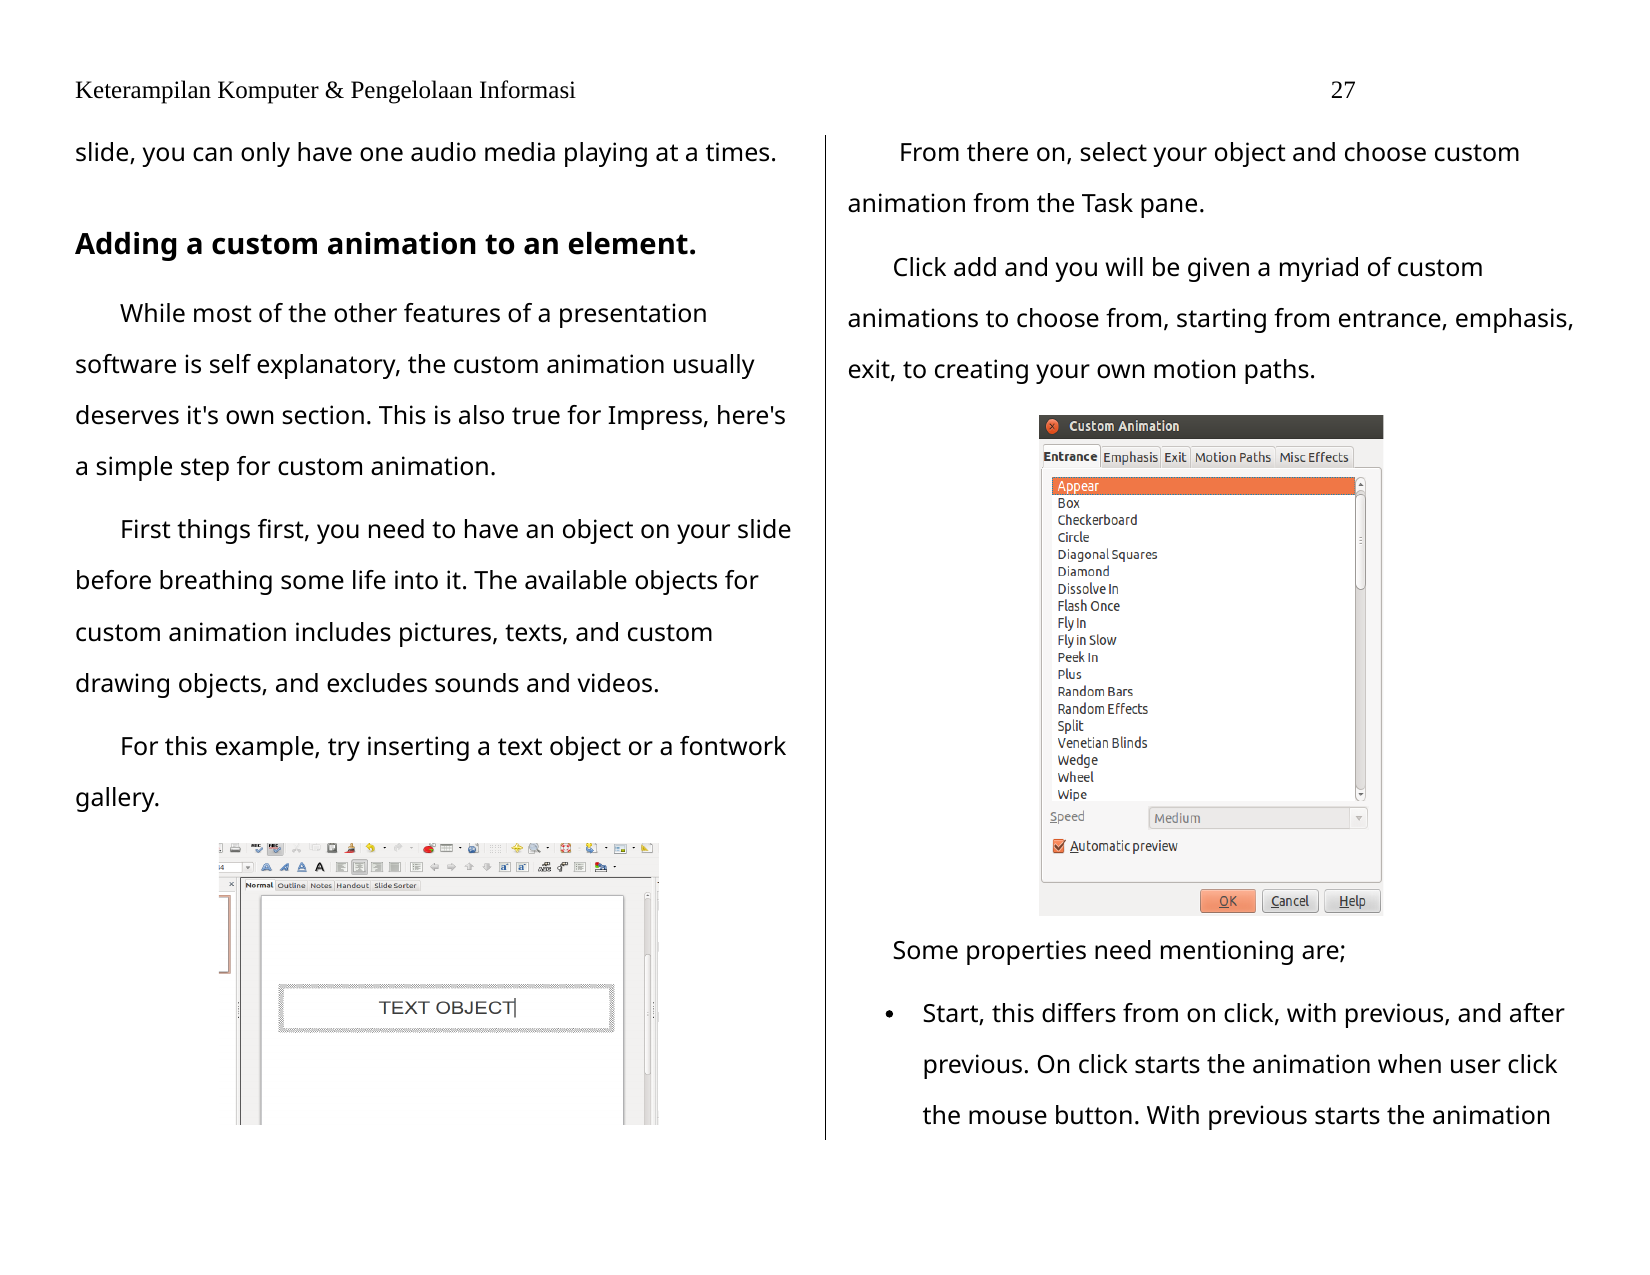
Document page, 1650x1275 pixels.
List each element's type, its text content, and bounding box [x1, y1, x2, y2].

picture [218, 843, 659, 1125]
text Click add and you will be given a myriad of custom animations to choose from, starting from entrance, emphasis, exit, to creating your own motion paths. [847, 249, 1575, 386]
text For this example, try inserting a text object or a fontwork gallery. [75, 729, 802, 814]
text While most of the other features of a presentation software is self explanatory, the custom animation usually deserves it's own section. This is also true for Impress, here's a simple step for custom animation. [75, 296, 802, 483]
picture [1039, 415, 1384, 916]
text First things first, you need to have an object on your slide before breathing some life into it. The available objects for custom animation includes pictures, texts, and custom drawing objects, and excludes sounds and videos. [75, 512, 802, 699]
subtitle Adding a custom animation to an element. [75, 223, 802, 263]
text From there on, select your object and choose custom animation from the Task pane. [847, 135, 1575, 220]
list Start, this differs from on click, with previous, and after previous. On click starts the animation when user click the mouse button. With previous starts the animation [885, 996, 1575, 1132]
text slide, you can only have one audio media playing at a times. [75, 135, 802, 169]
text Some properties need mentioning are; [847, 415, 1575, 966]
